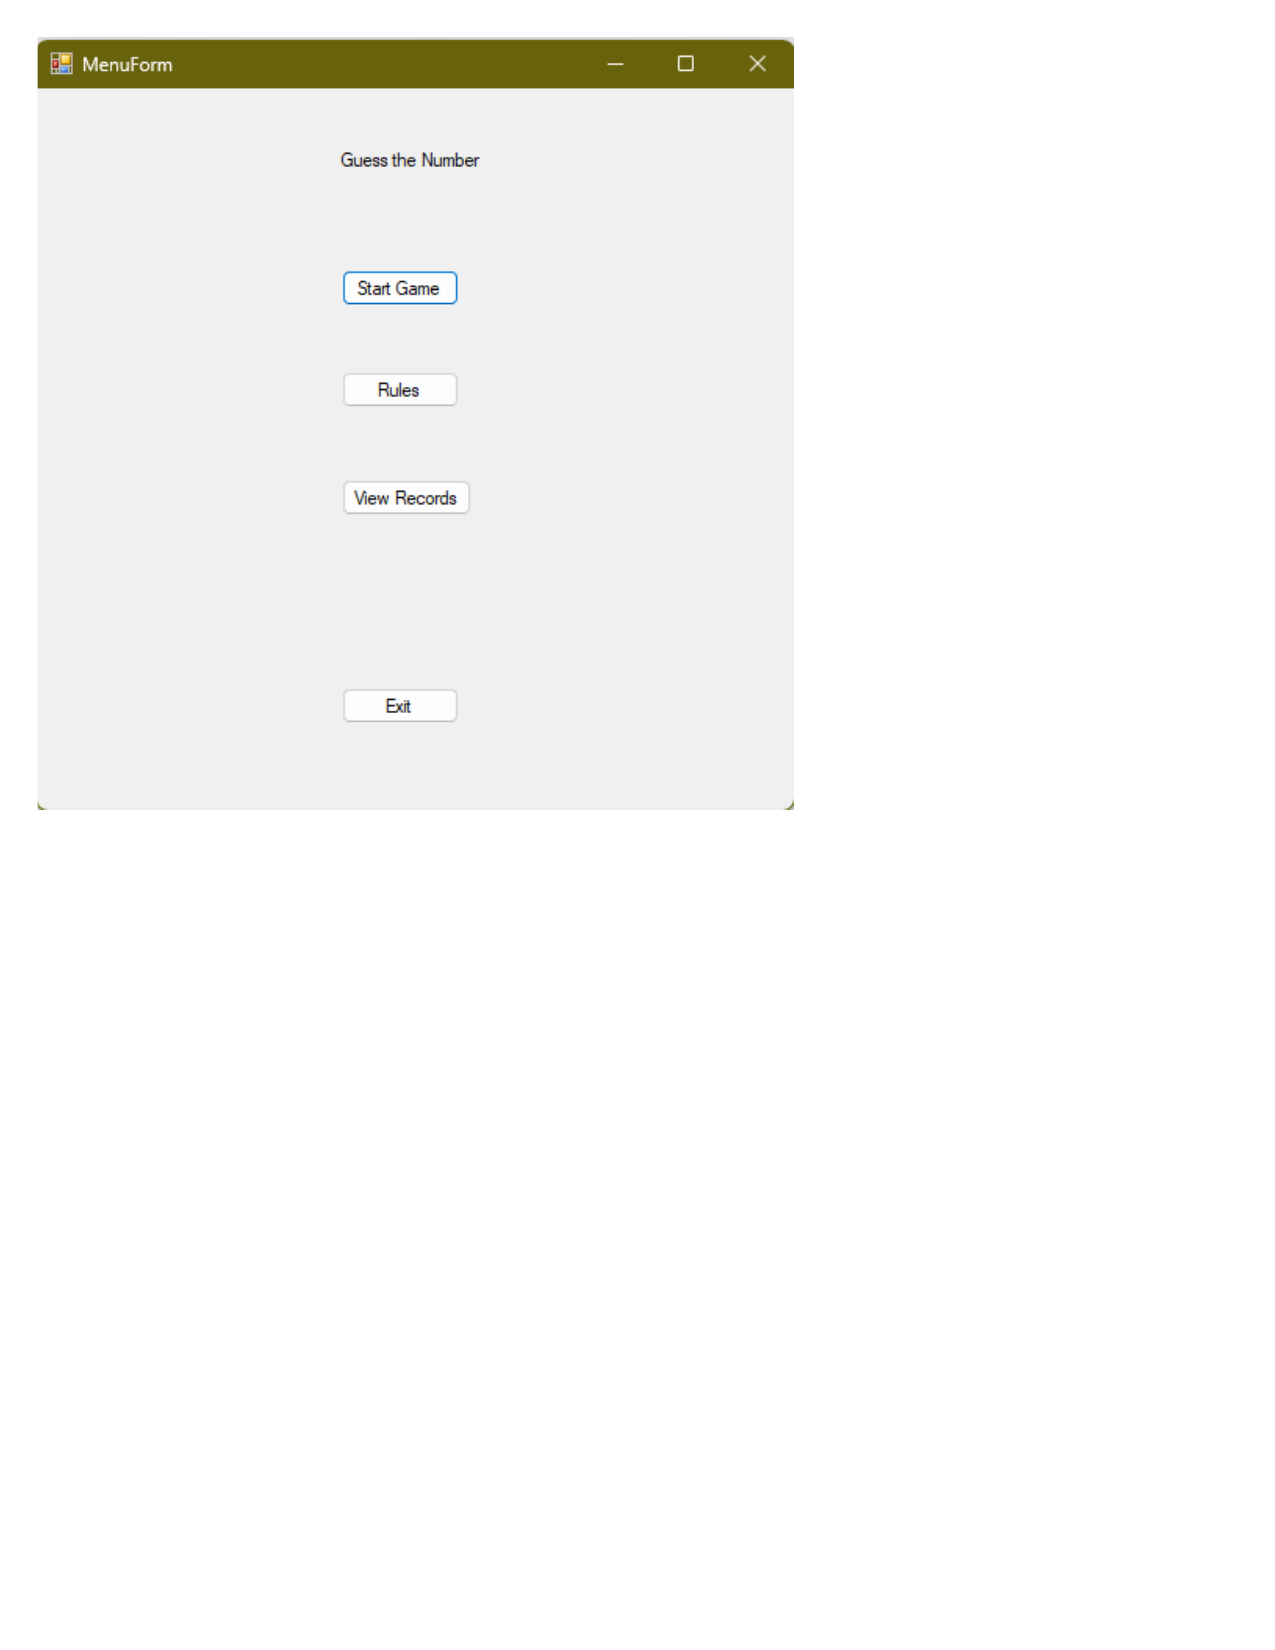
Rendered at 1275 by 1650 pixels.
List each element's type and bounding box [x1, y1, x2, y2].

picture [37, 37, 794, 810]
